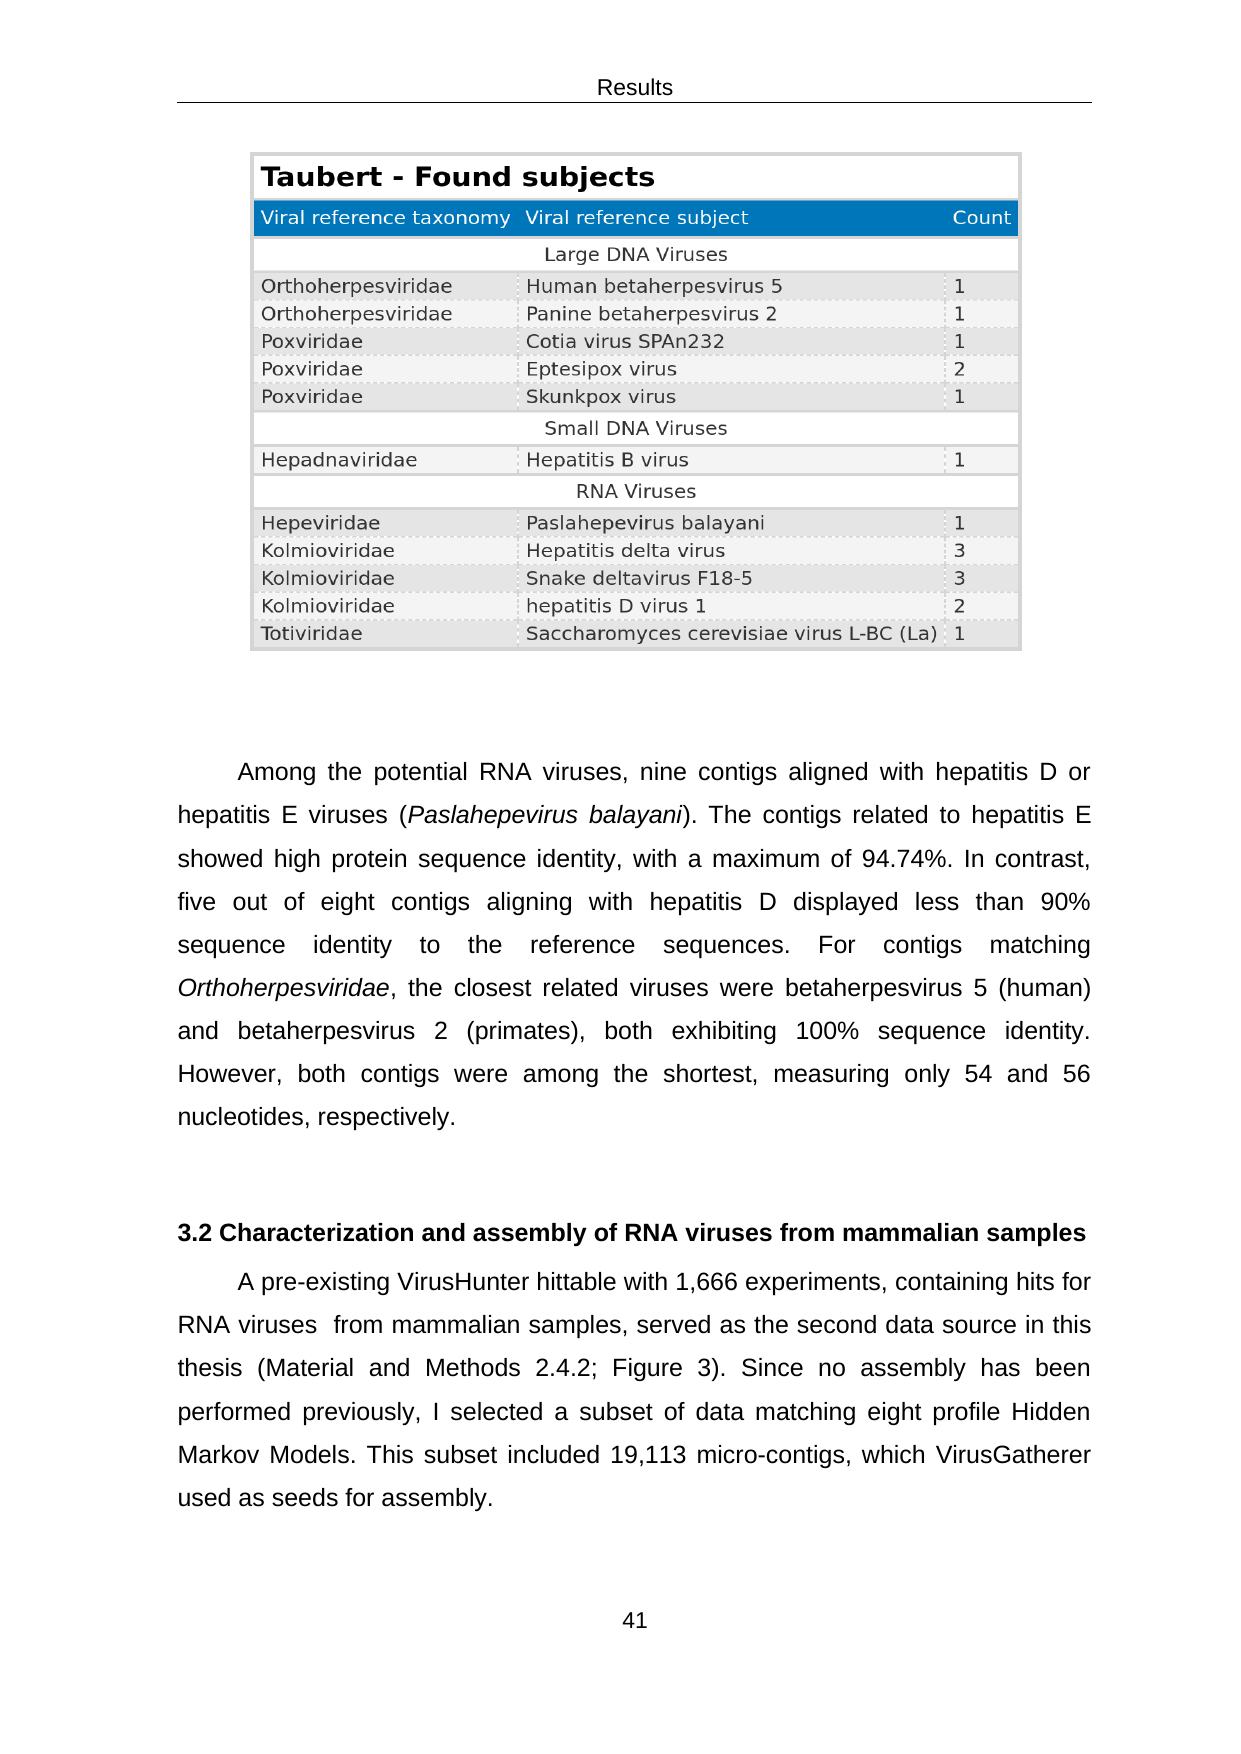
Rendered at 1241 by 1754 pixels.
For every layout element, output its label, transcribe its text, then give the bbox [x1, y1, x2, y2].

subtitle 3.2 Characterization and assembly of RNA viruses from mammalian samples [177, 1218, 1092, 1246]
text A pre-existing VirusHunter hittable with 1,666 experiments, containing hits for RNA viruses from mammalian samples, served as the second data source in this thesis (Material and Methods 2.4.2; Figure 3). Since no assembly has been performed previously, I selected a subset of data matching eight profile Hidden Markov Models. This subset included 19,113 micro-contigs, which VirusGatherer used as seeds for assembly. [177, 1267, 1092, 1511]
text Among the potential RNA viruses, nine contigs aligned with hepatitis D or hepatitis E viruses (Paslahepevirus balayani). The contigs related to hepatitis E showed high protein sequence identity, with a maximum of 94.74%. In contrast, five out of eight contigs aligning with hepatitis D displayed less than 90% sequence identity to the reference sequences. For contigs matching Orthoherpesviridae, the closest related viruses were betaherpesvirus 5 (human) and betaherpesvirus 2 (primates), both exhibiting 100% sequence identity. However, both contigs were among the shortest, measuring only 54 and 56 nucleotides, respectively. [177, 757, 1092, 1131]
